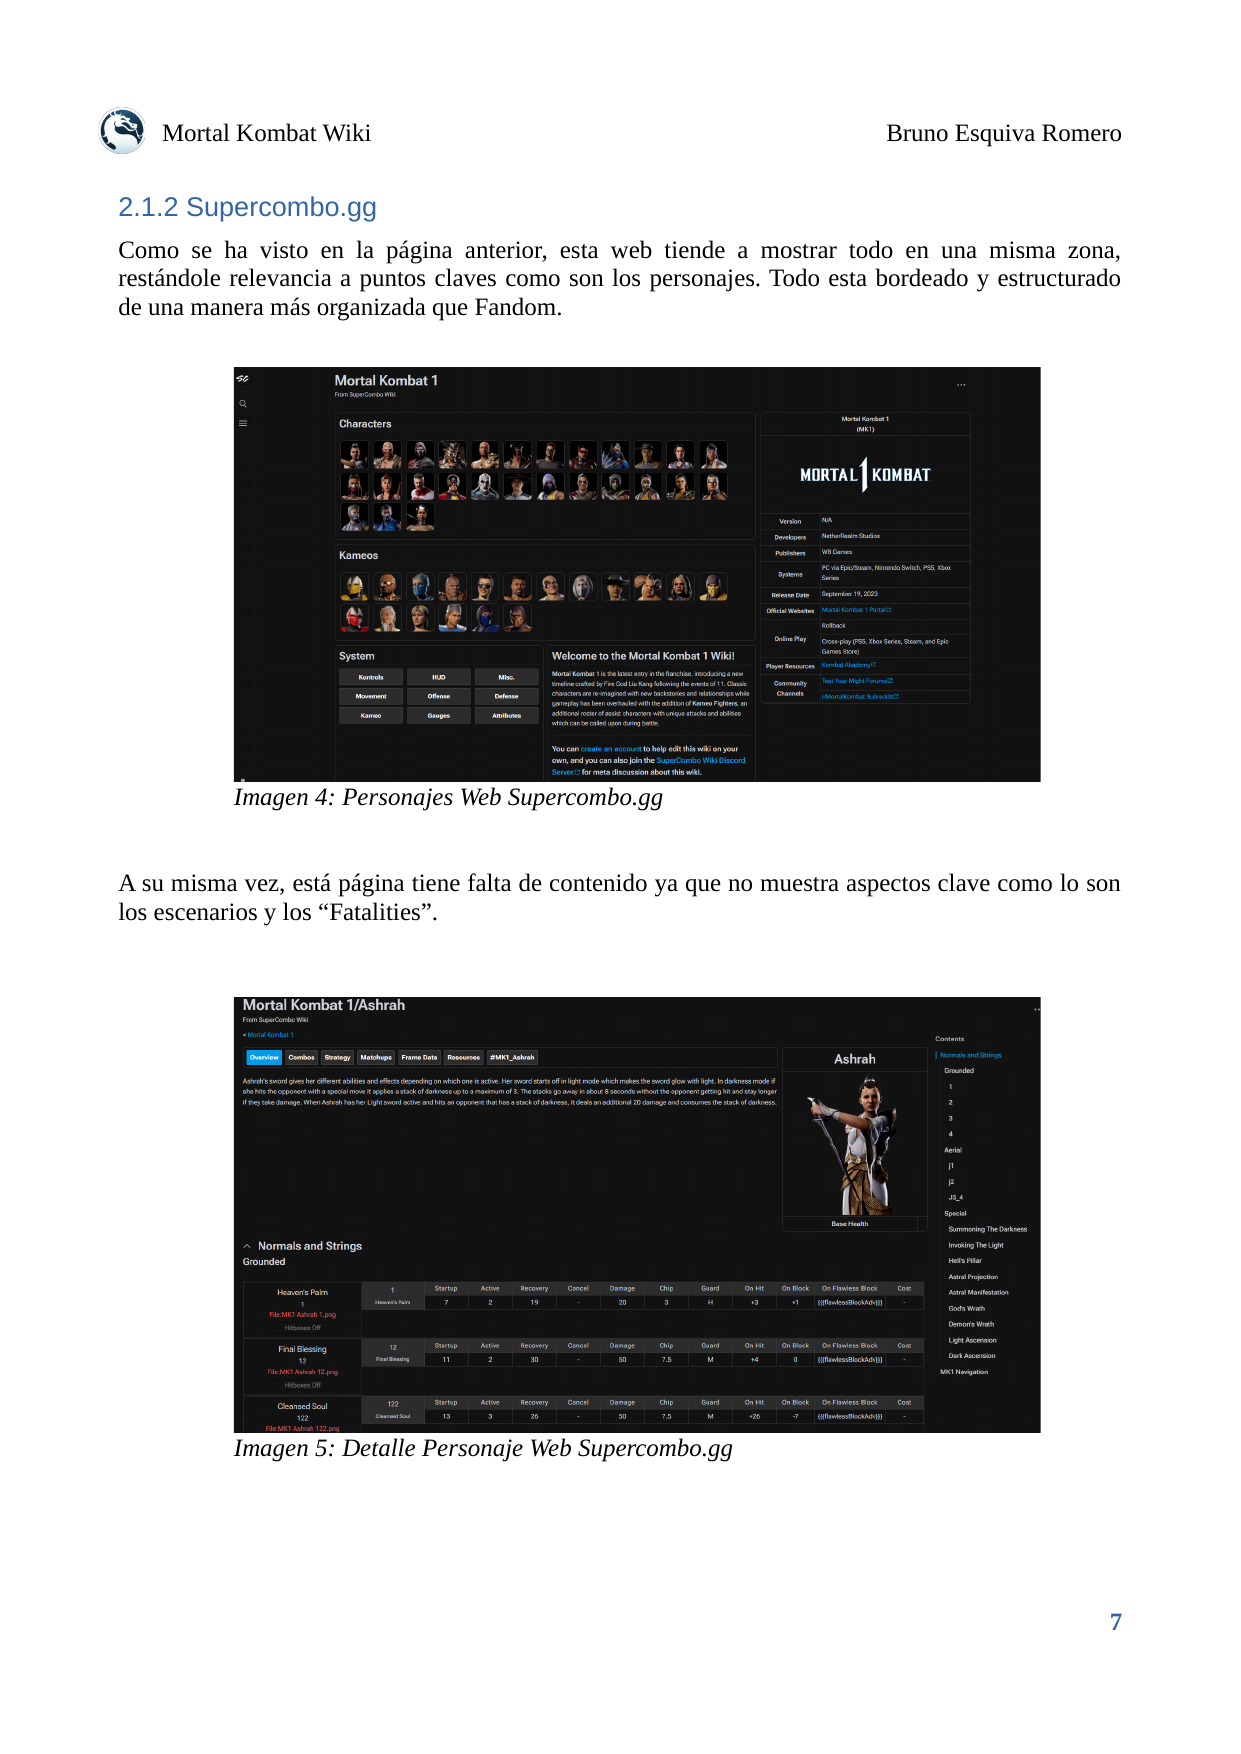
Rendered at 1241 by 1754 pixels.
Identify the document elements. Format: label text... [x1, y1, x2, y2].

picture [233, 997, 1041, 1433]
subtitle 2.1.2 Supercombo.gg [118, 191, 1122, 222]
text Imagen 5: Detalle Personaje Web Supercombo.gg [234, 1433, 1041, 1462]
picture [98, 107, 145, 154]
text A su misma vez, está página tiene falta de contenido ya que no muestra aspectos clave como lo son los escenarios y los “Fatalities”. [118, 868, 1122, 926]
text Como se ha visto en la página anterior, esta web tiende a mostrar todo en una misma zona, restándole relevancia a puntos claves como son los personajes. Todo esta bordeado y estructurado de una manera más organizada que Fandom. [118, 235, 1122, 321]
picture [233, 367, 1041, 782]
text Imagen 4: Personajes Web Supercombo.gg [234, 782, 1041, 811]
